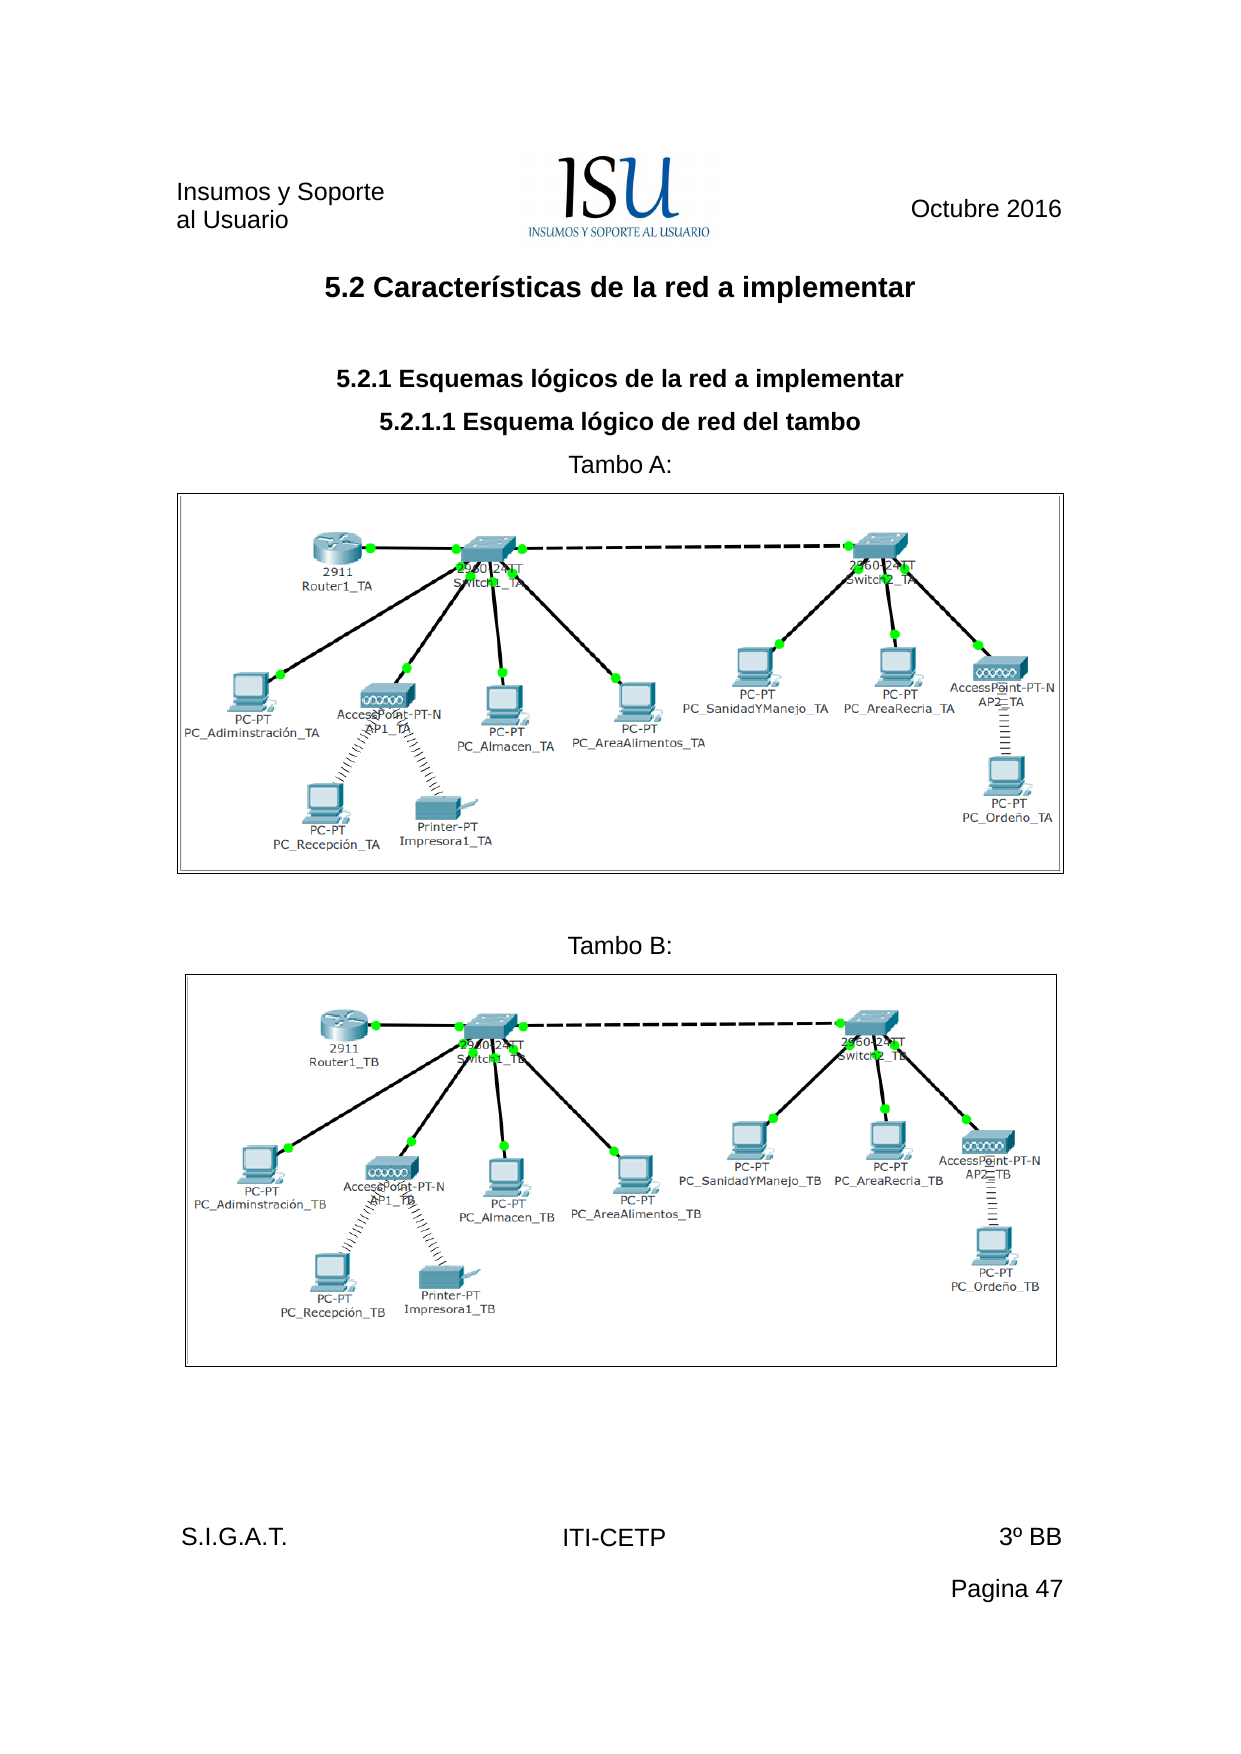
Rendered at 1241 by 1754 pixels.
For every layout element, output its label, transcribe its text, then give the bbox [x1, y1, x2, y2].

picture [180, 496, 1060, 871]
text 5.2.1.1 Esquema lógico de red del tambo [177, 407, 1063, 436]
text 5.2.1 Esquemas lógicos de la red a implementar [177, 364, 1063, 392]
picture [517, 138, 723, 252]
text Tambo A: [177, 450, 1063, 479]
text 5.2 Características de la red a implementar [177, 270, 1063, 304]
picture [187, 977, 1053, 1364]
text Tambo B: [177, 931, 1063, 960]
